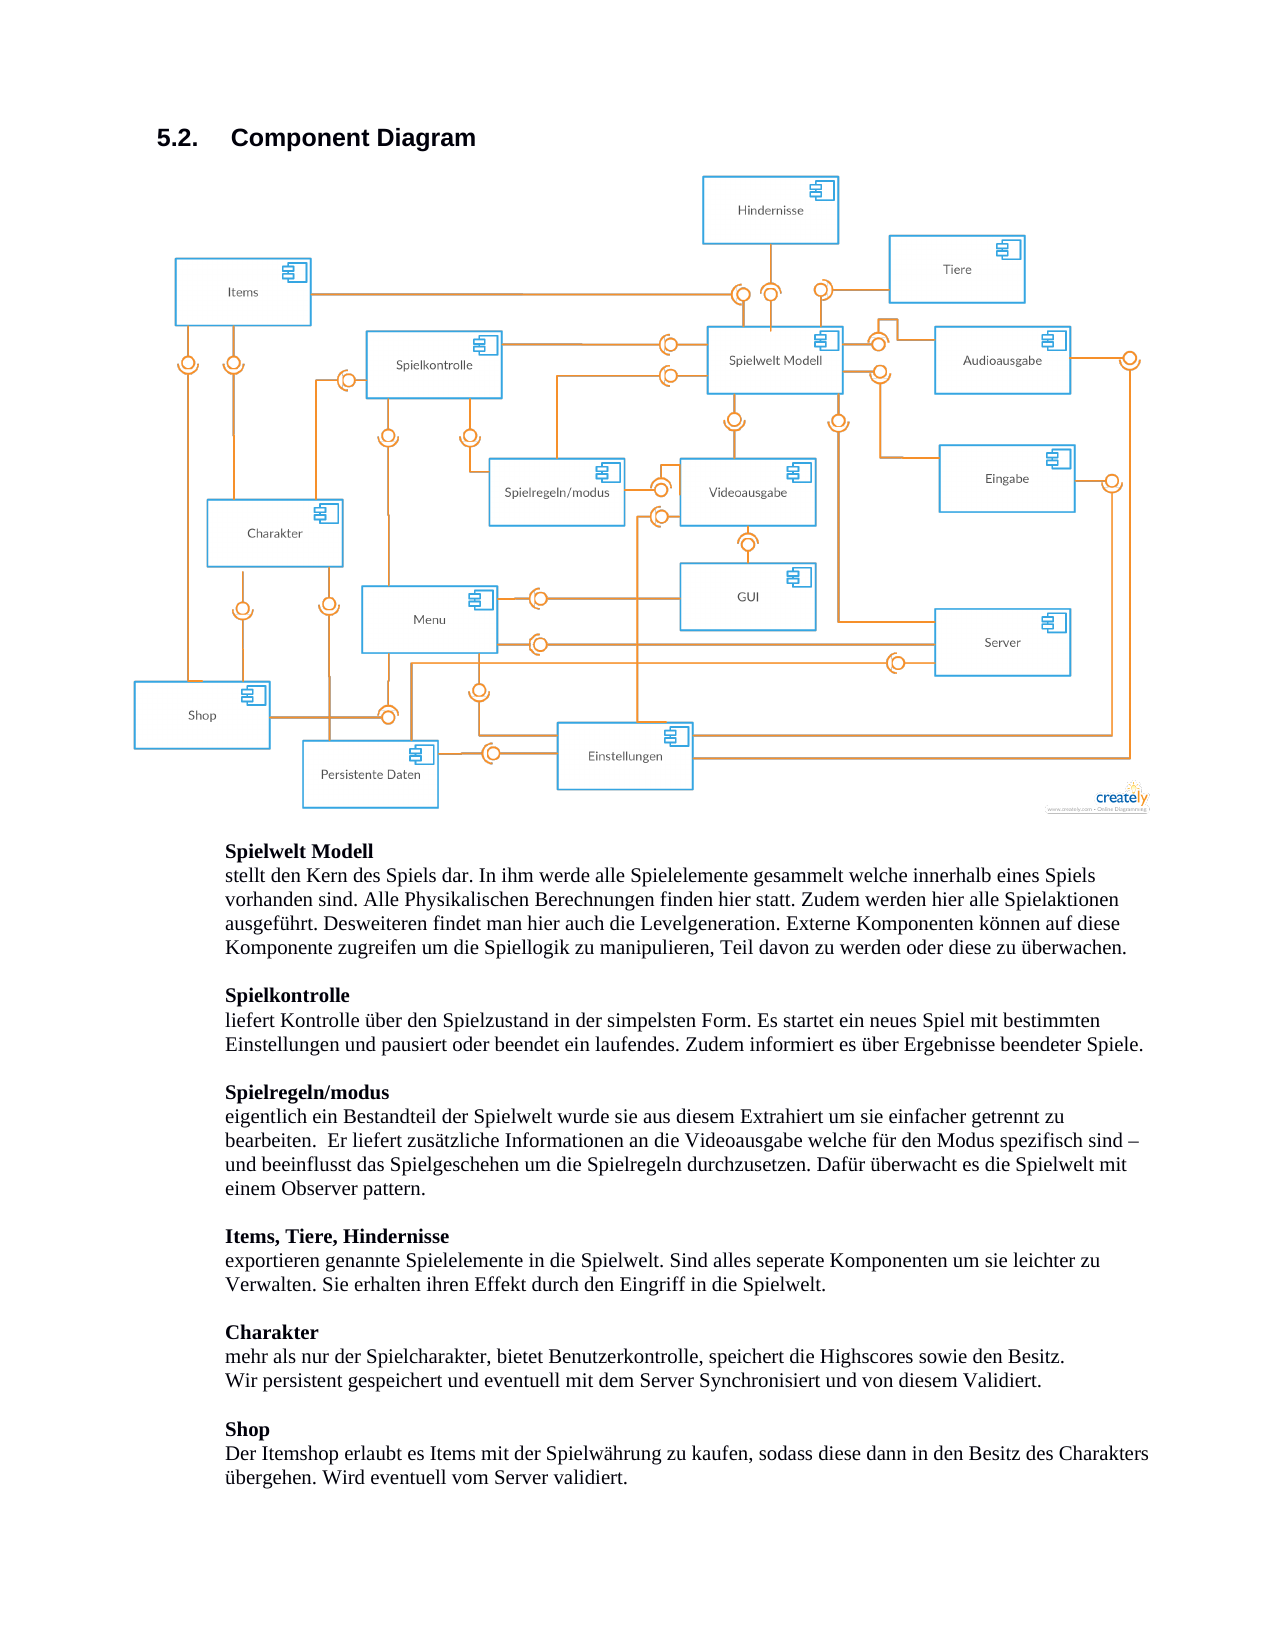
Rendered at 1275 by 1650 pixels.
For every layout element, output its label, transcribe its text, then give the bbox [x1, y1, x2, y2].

text liefert Kontrolle über den Spielzustand in der simpelsten Form. Es startet ein neues Spiel mit bestimmten Einstellungen und pausiert oder beendet ein laufendes. Zudem informiert es über Ergebnisse beendeter Spiele. [225, 1007, 1152, 1056]
subtitle Component Diagram [157, 123, 1191, 152]
text Items, Tiere, Hindernisse [225, 1224, 1152, 1248]
text mehr als nur der Spielcharakter, bietet Benutzerkontrolle, speichert die Highscores sowie den Besitz. [225, 1344, 1152, 1368]
text eigentlich ein Bestandteil der Spielwelt wurde sie aus diesem Extrahiert um sie einfacher getrennt zu bearbeiten. Er liefert zusätzliche Informationen an die Videoausgabe welche für den Modus spezifisch sind – und beeinflusst das Spielgeschehen um die Spielregeln durchzusetzen. Dafür überwacht es die Spielwelt mit einem Observer pattern. [225, 1104, 1152, 1200]
text Spielwelt Modell [225, 839, 1152, 863]
text Spielregeln/modus [225, 1080, 1152, 1104]
text Wir persistent gespeichert und eventuell mit dem Server Synchronisiert und von diesem Validiert. [225, 1368, 1152, 1392]
text Spielkontrolle [225, 983, 1152, 1007]
text exportieren genannte Spielelemente in die Spielwelt. Sind alles seperate Komponenten um sie leichter zu Verwalten. Sie erhalten ihren Effekt durch den Eingriff in die Spielwelt. [225, 1248, 1152, 1296]
text Der Itemshop erlaubt es Items mit der Spielwährung zu kaufen, sodass diese dann in den Besitz des Charakters übergehen. Wird eventuell vom Server validiert. [225, 1441, 1152, 1489]
text Charakter [225, 1320, 1152, 1344]
text stellt den Kern des Spiels dar. In ihm werde alle Spielelemente gesammelt welche innerhalb eines Spiels vorhanden sind. Alle Physikalischen Berechnungen finden hier statt. Zudem werden hier alle Spielaktionen ausgeführt. Desweiteren findet man hier auch die Levelgeneration. Externe Komponenten können auf diese Komponente zugreifen um die Spiellogik zu manipulieren, Teil davon zu werden oder diese zu überwachen. [225, 863, 1152, 959]
text Shop [225, 1417, 1152, 1441]
picture [127, 170, 1153, 815]
